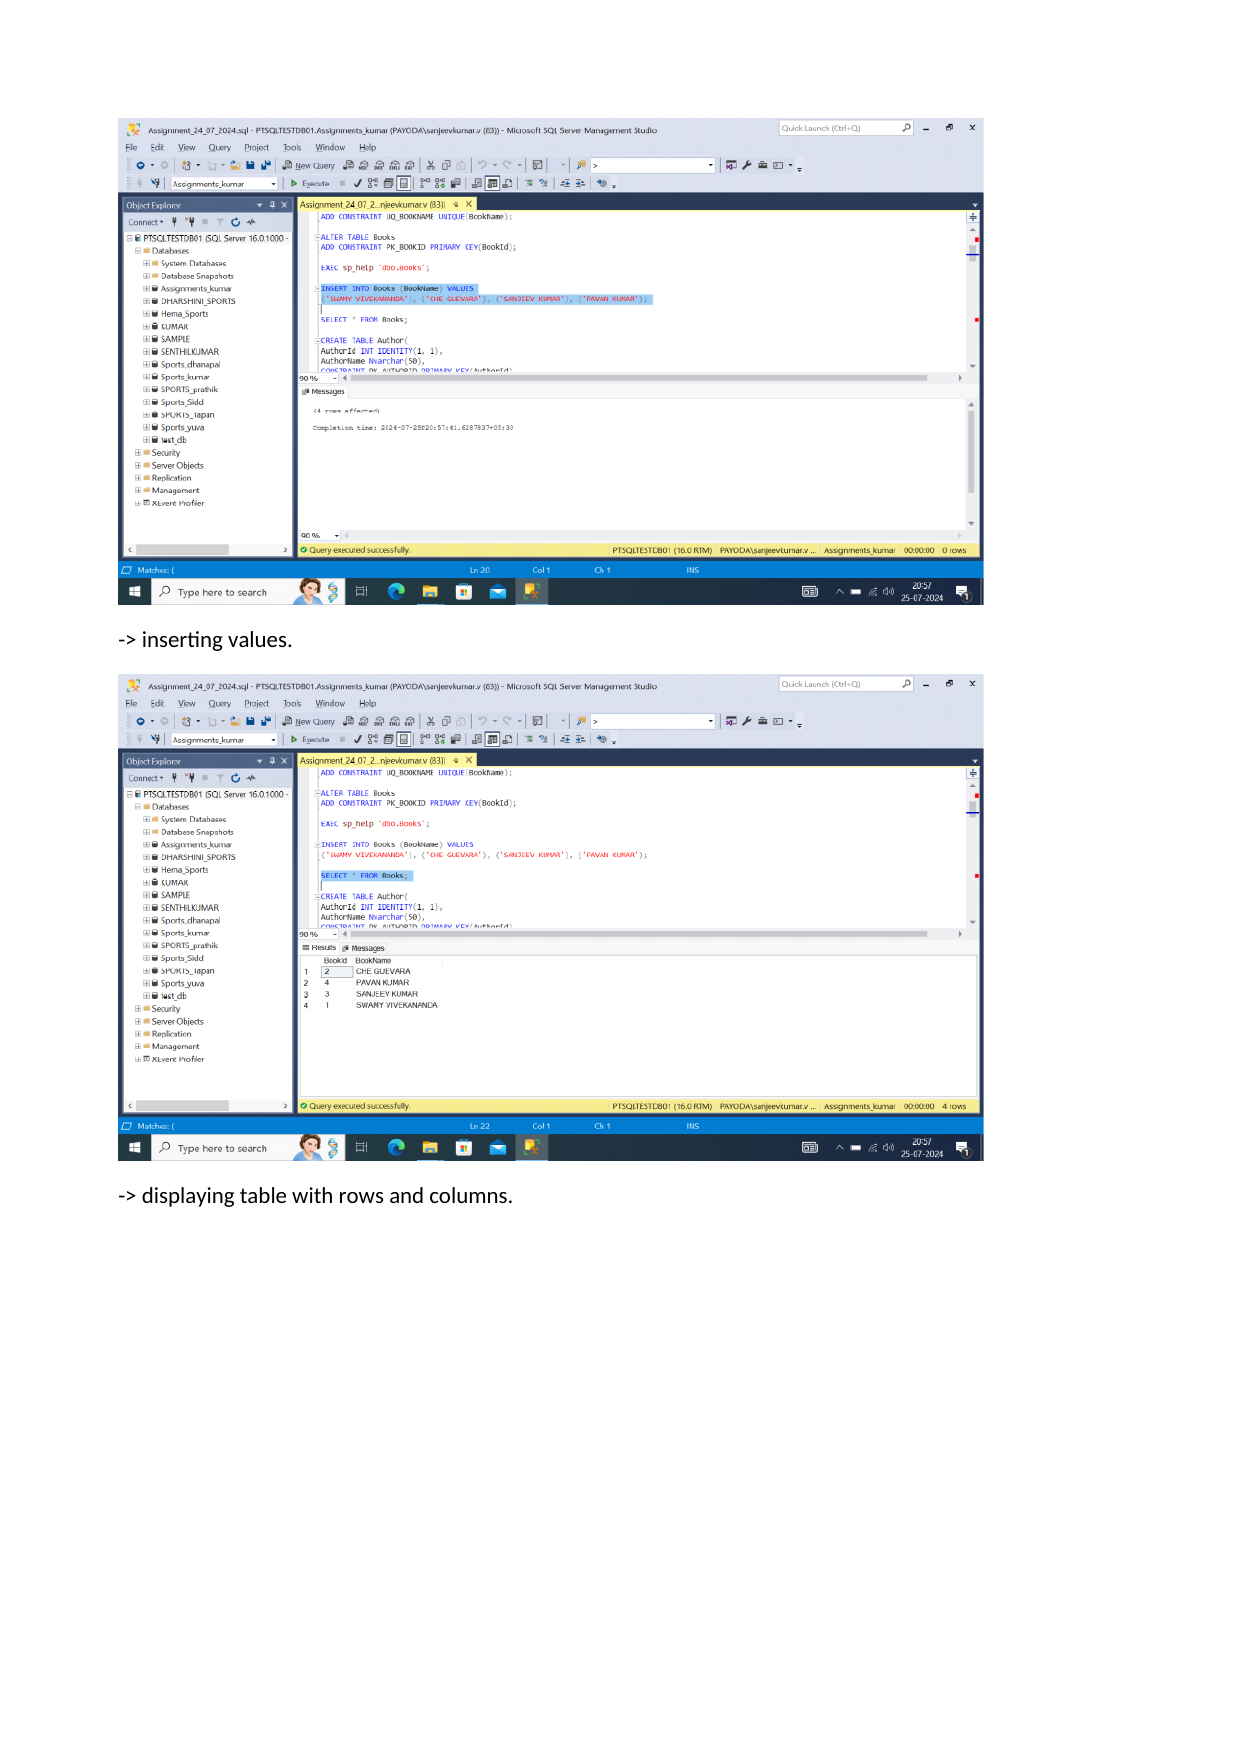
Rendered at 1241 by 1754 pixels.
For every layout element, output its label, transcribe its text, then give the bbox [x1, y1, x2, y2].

text -> displaying table with rows and columns. [118, 1182, 1122, 1209]
text -> inserting values. [118, 625, 1122, 653]
